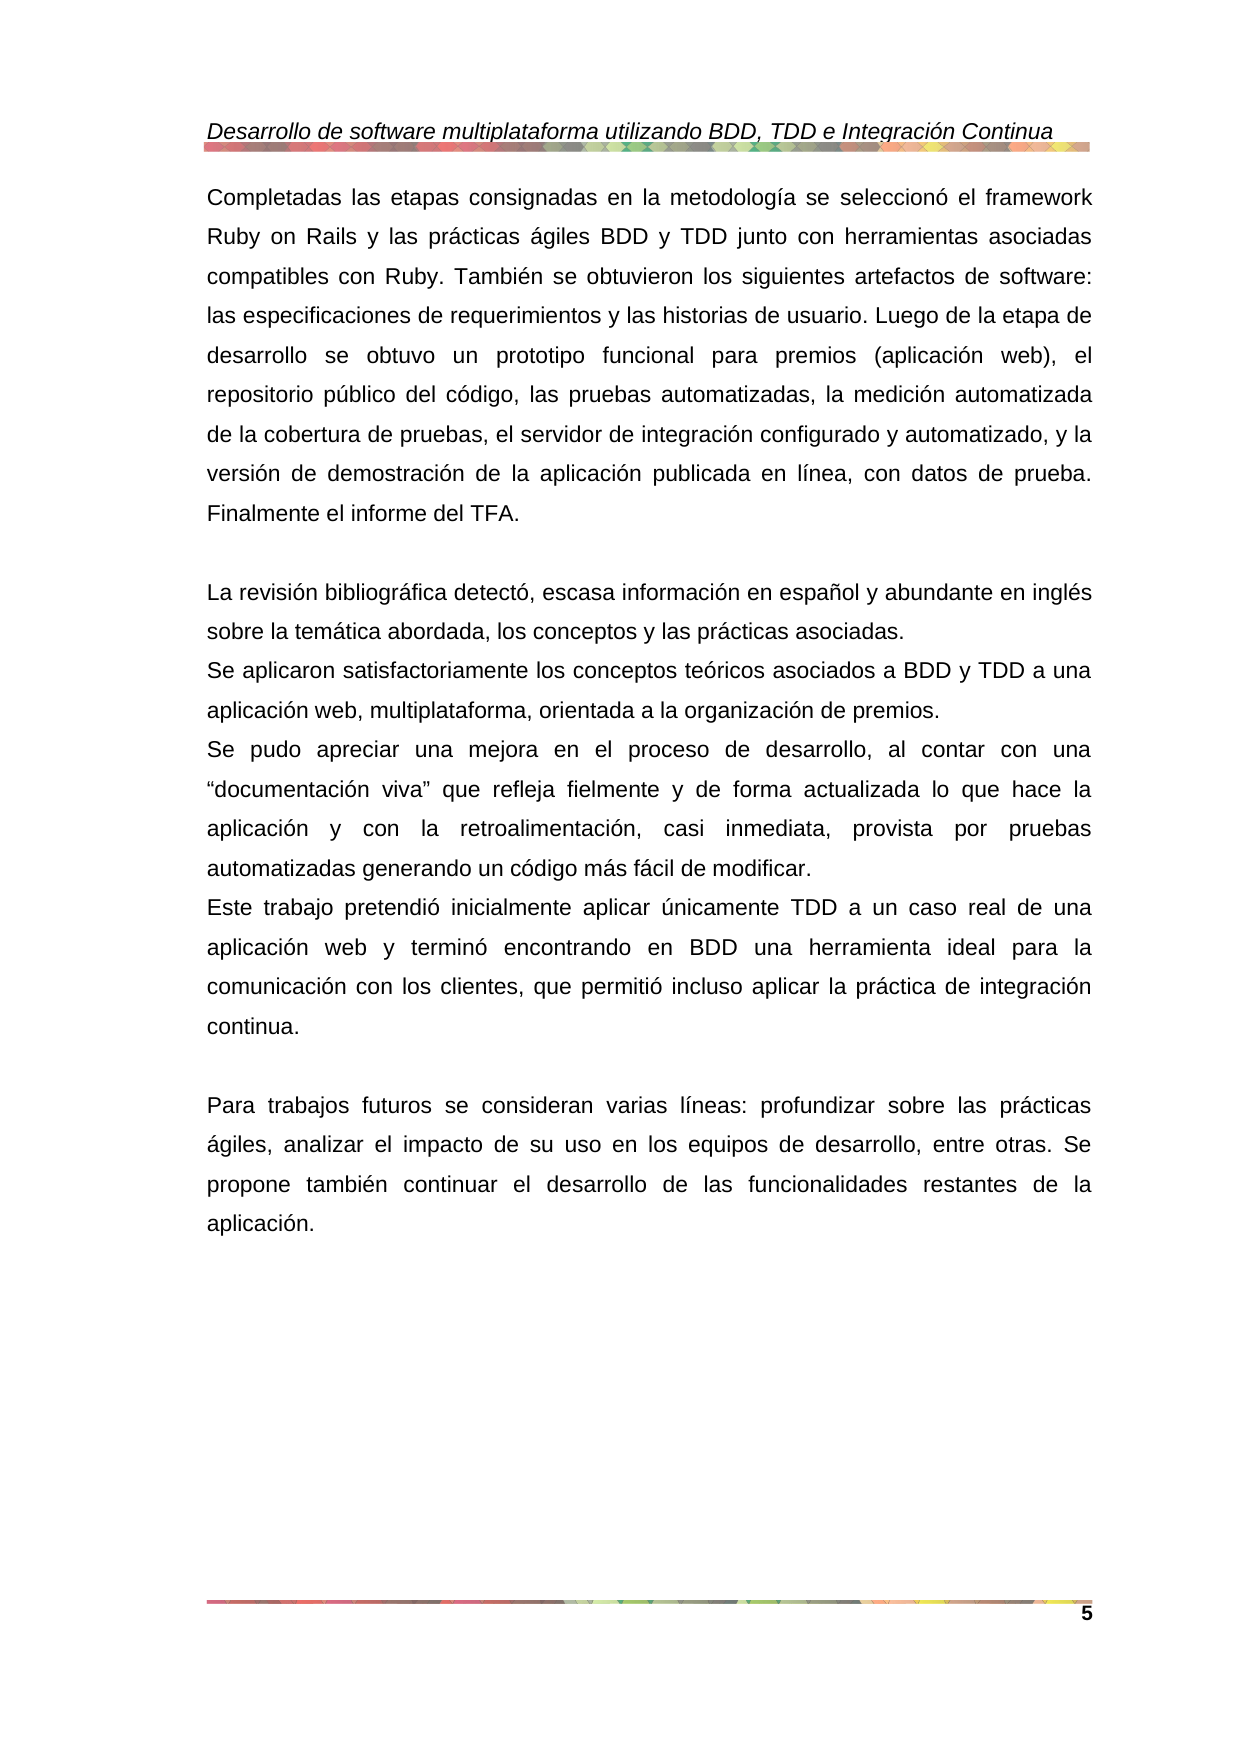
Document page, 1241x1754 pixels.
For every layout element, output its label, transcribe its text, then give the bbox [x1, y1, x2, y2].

text Completadas las etapas consignadas en la metodología se seleccionó el framework Ruby on Rails y las prácticas ágiles BDD y TDD junto con herramientas asociadas compatibles con Ruby. También se obtuvieron los siguientes artefactos de software: las especificaciones de requerimientos y las historias de usuario. Luego de la etapa de desarrollo se obtuvo un prototipo funcional para premios (aplicación web), el repositorio público del código, las pruebas automatizadas, la medición automatizada de la cobertura de pruebas, el servidor de integración configurado y automatizado, y la versión de demostración de la aplicación publicada en línea, con datos de prueba. Finalmente el informe del TFA. [207, 184, 1093, 526]
text La revisión bibliográfica detectó, escasa información en español y abundante en inglés sobre la temática abordada, los conceptos y las prácticas asociadas. [207, 578, 1093, 644]
text Se pudo apreciar una mejora en el proceso de desarrollo, al contar con una “documentación viva” que refleja fielmente y de forma actualizada lo que hace la aplicación y con la retroalimentación, casi inmediata, provista por pruebas automatizadas generando un código más fácil de modificar. [207, 736, 1093, 881]
text Se aplicaron satisfactoriamente los conceptos teóricos asociados a BDD y TDD a una aplicación web, multiplataforma, orientada a la organización de premios. [207, 657, 1093, 723]
text [206, 1600, 1093, 1604]
text [203, 142, 1090, 152]
text Este trabajo pretendió inicialmente aplicar únicamente TDD a un caso real de una aplicación web y terminó encontrando en BDD una herramienta ideal para la comunicación con los clientes, que permitió incluso aplicar la práctica de integración continua. [207, 894, 1093, 1039]
text Para trabajos futuros se consideran varias líneas: profundizar sobre las prácticas ágiles, analizar el impacto de su uso en los equipos de desarrollo, entre otras. Se propone también continuar el desarrollo de las funcionalidades restantes de la aplicación. [207, 1092, 1093, 1236]
